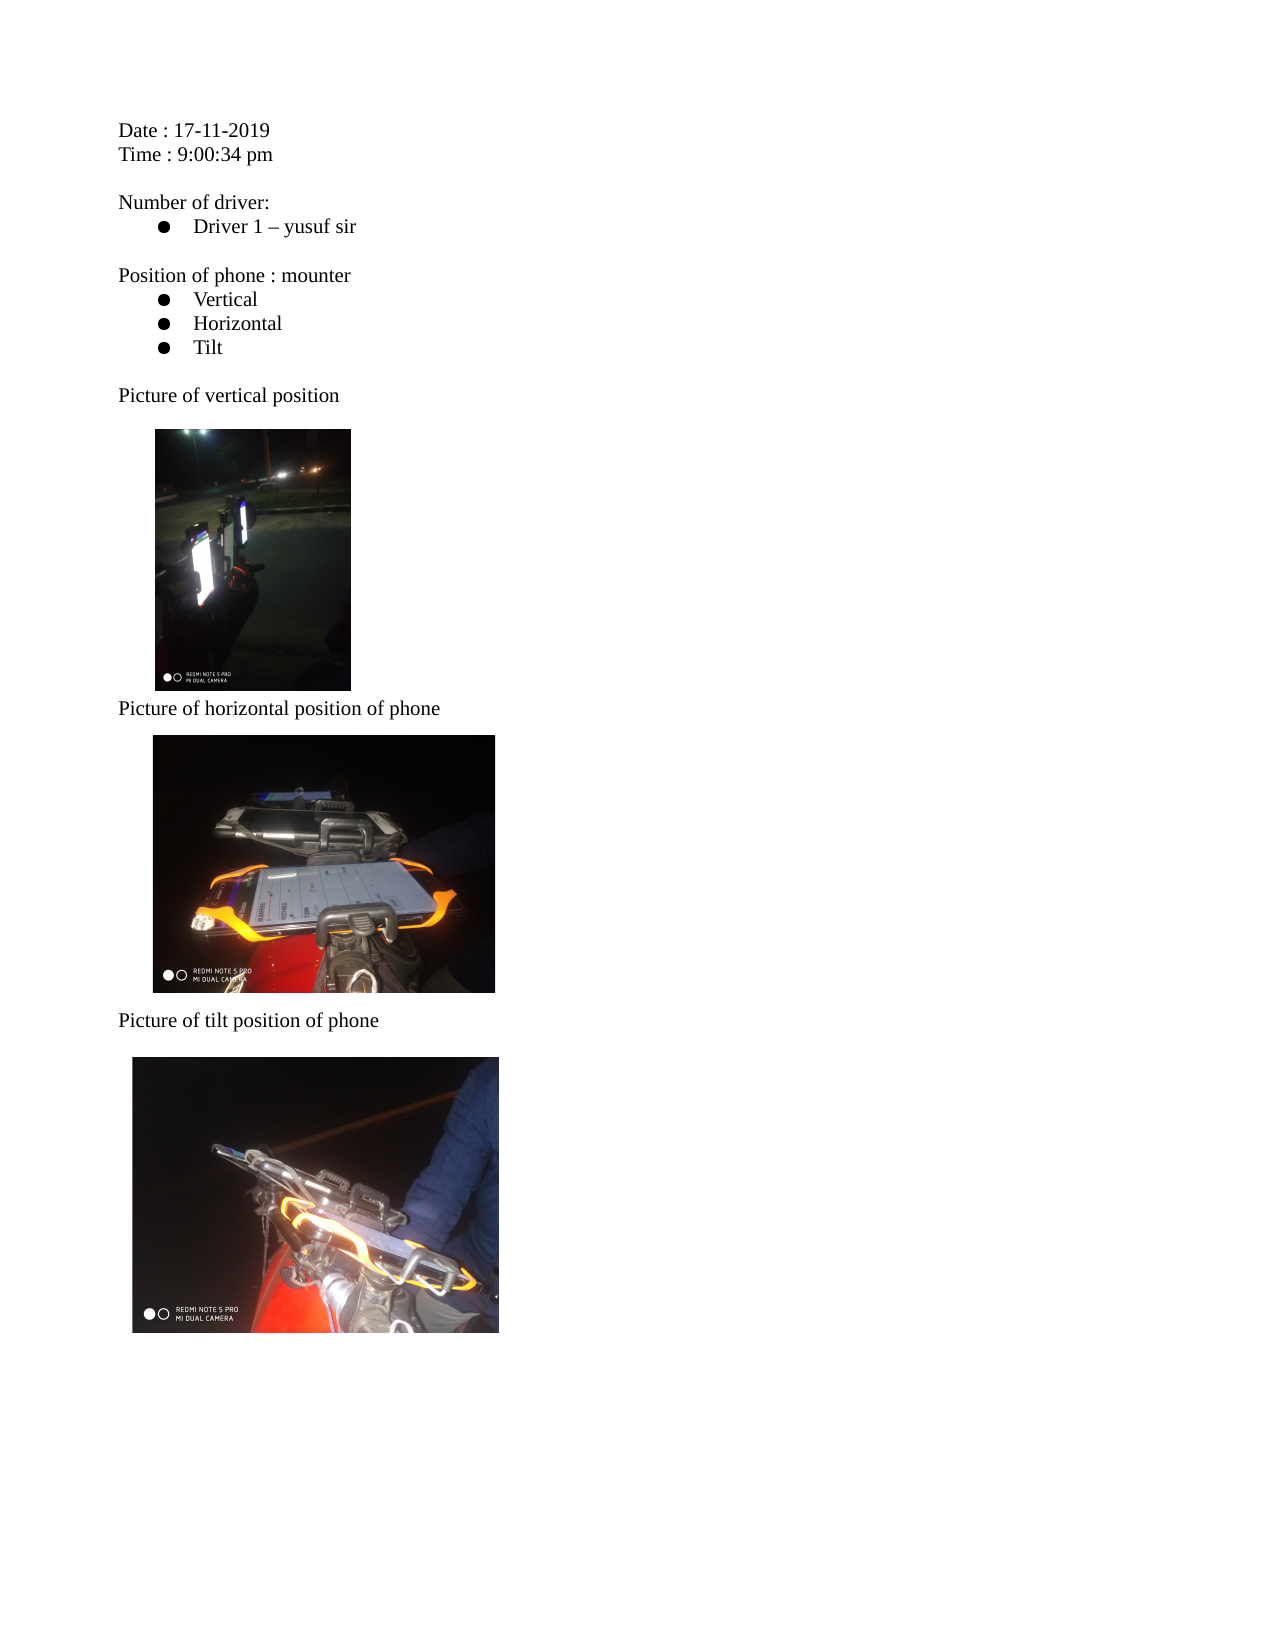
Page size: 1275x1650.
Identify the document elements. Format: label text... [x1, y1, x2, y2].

text Number of driver: [118, 190, 1157, 214]
list Horizontal [156, 311, 1157, 335]
text Picture of vertical position [118, 383, 1157, 407]
text Position of phone : mounter [118, 262, 1157, 287]
text Picture of tilt position of phone [118, 1008, 1157, 1032]
text Time : 9:00:34 pm [118, 142, 1157, 166]
text Picture of horizontal position of phone [118, 696, 1157, 720]
list Tilt [156, 335, 1157, 359]
list Driver 1 – yusuf sir [156, 214, 1157, 238]
picture [152, 735, 496, 993]
picture [155, 429, 351, 691]
picture [132, 1057, 499, 1333]
list Vertical [156, 287, 1157, 311]
text Date : 17-11-2019 [118, 118, 1157, 142]
